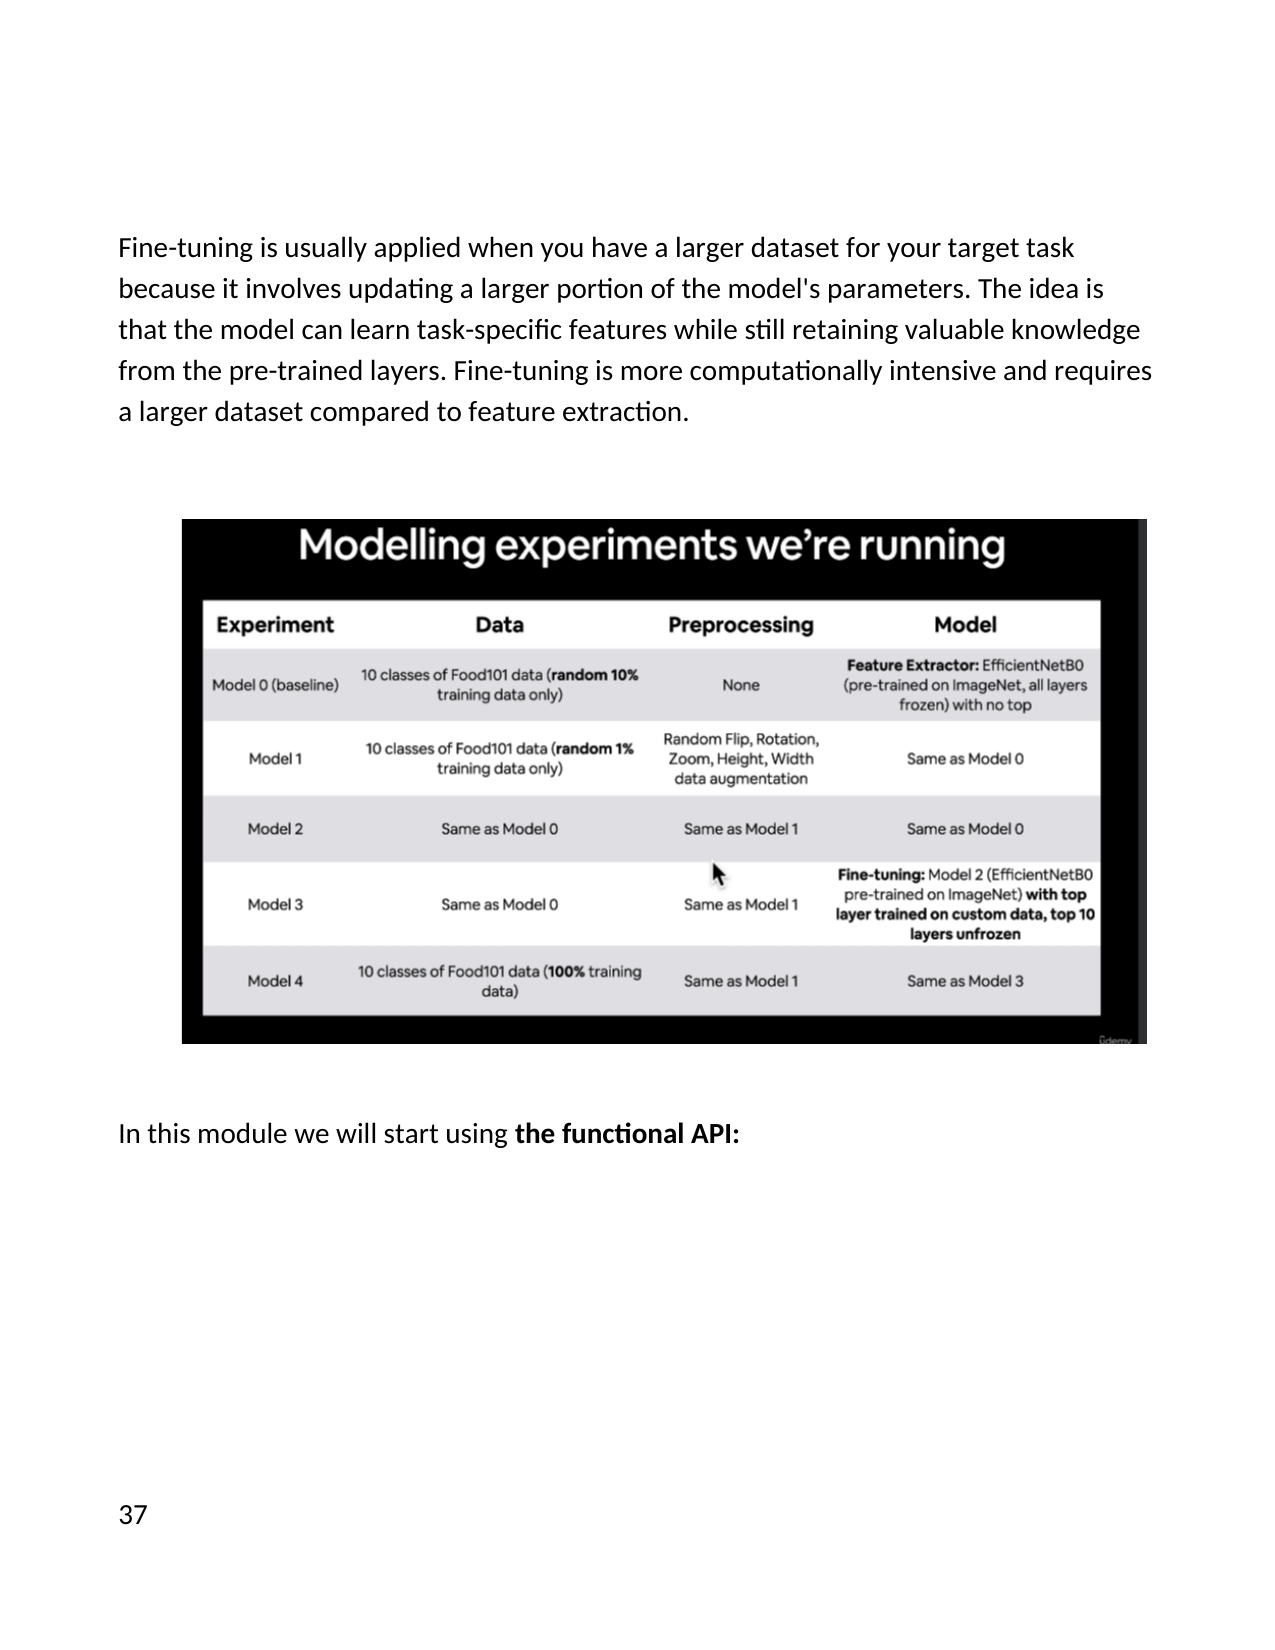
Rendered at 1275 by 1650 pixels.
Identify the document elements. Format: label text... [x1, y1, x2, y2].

picture [181, 519, 1147, 1044]
text Fine-tuning is usually applied when you have a larger dataset for your target task because it involves updating a larger portion of the model's parameters. The idea is that the model can learn task-specific features while still retaining valuable knowledge from the pre-trained layers. Fine-tuning is more computationally intensive and requires a larger dataset compared to feature extraction. [118, 229, 1157, 428]
text In this module we will start using the functional API: [118, 1115, 1157, 1151]
